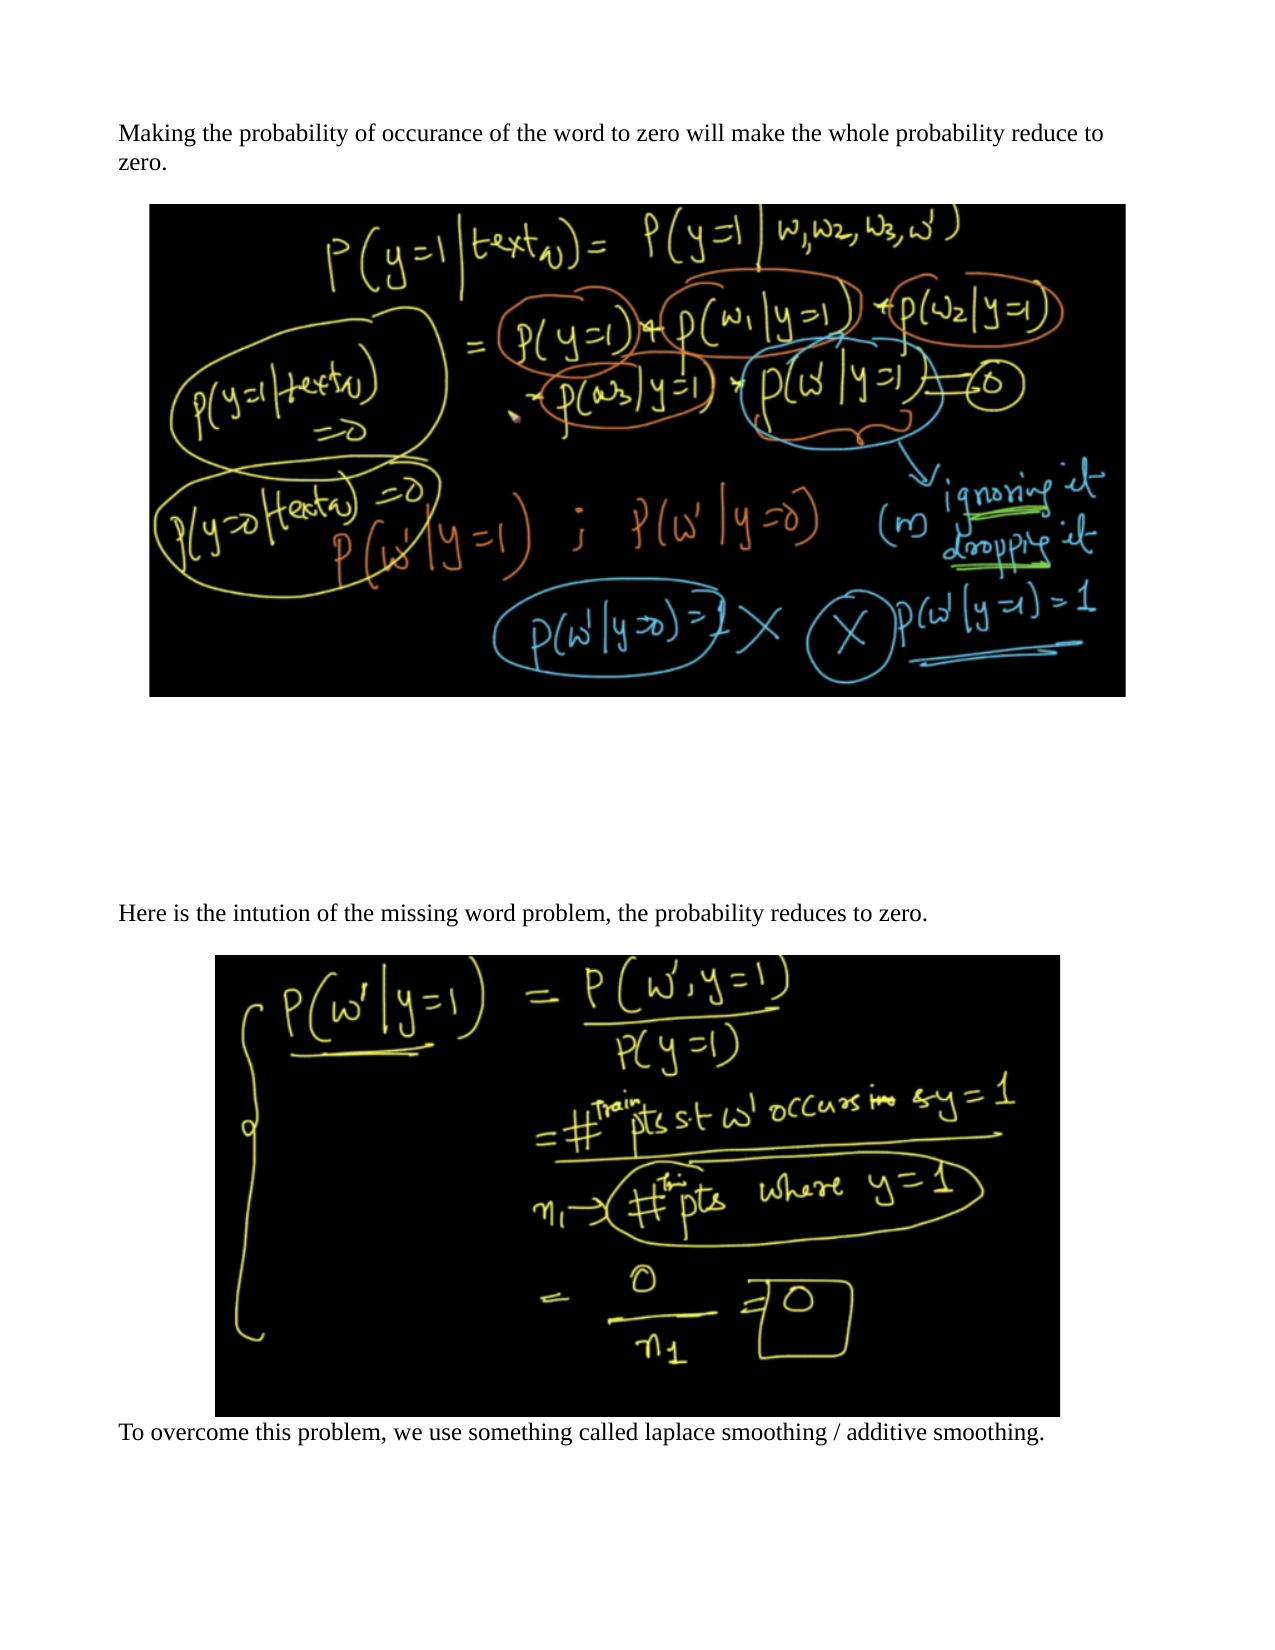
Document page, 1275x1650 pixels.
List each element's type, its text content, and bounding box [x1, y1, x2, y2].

text Here is the intution of the missing word problem, the probability reduces to zero. [118, 898, 1157, 927]
picture [149, 204, 1126, 697]
picture [215, 955, 1060, 1417]
text Making the probability of occurance of the word to zero will make the whole probability reduce to zero. [118, 118, 1157, 176]
text To overcome this problem, we use something called laplace smoothing / additive smoothing. [118, 1164, 1157, 1446]
